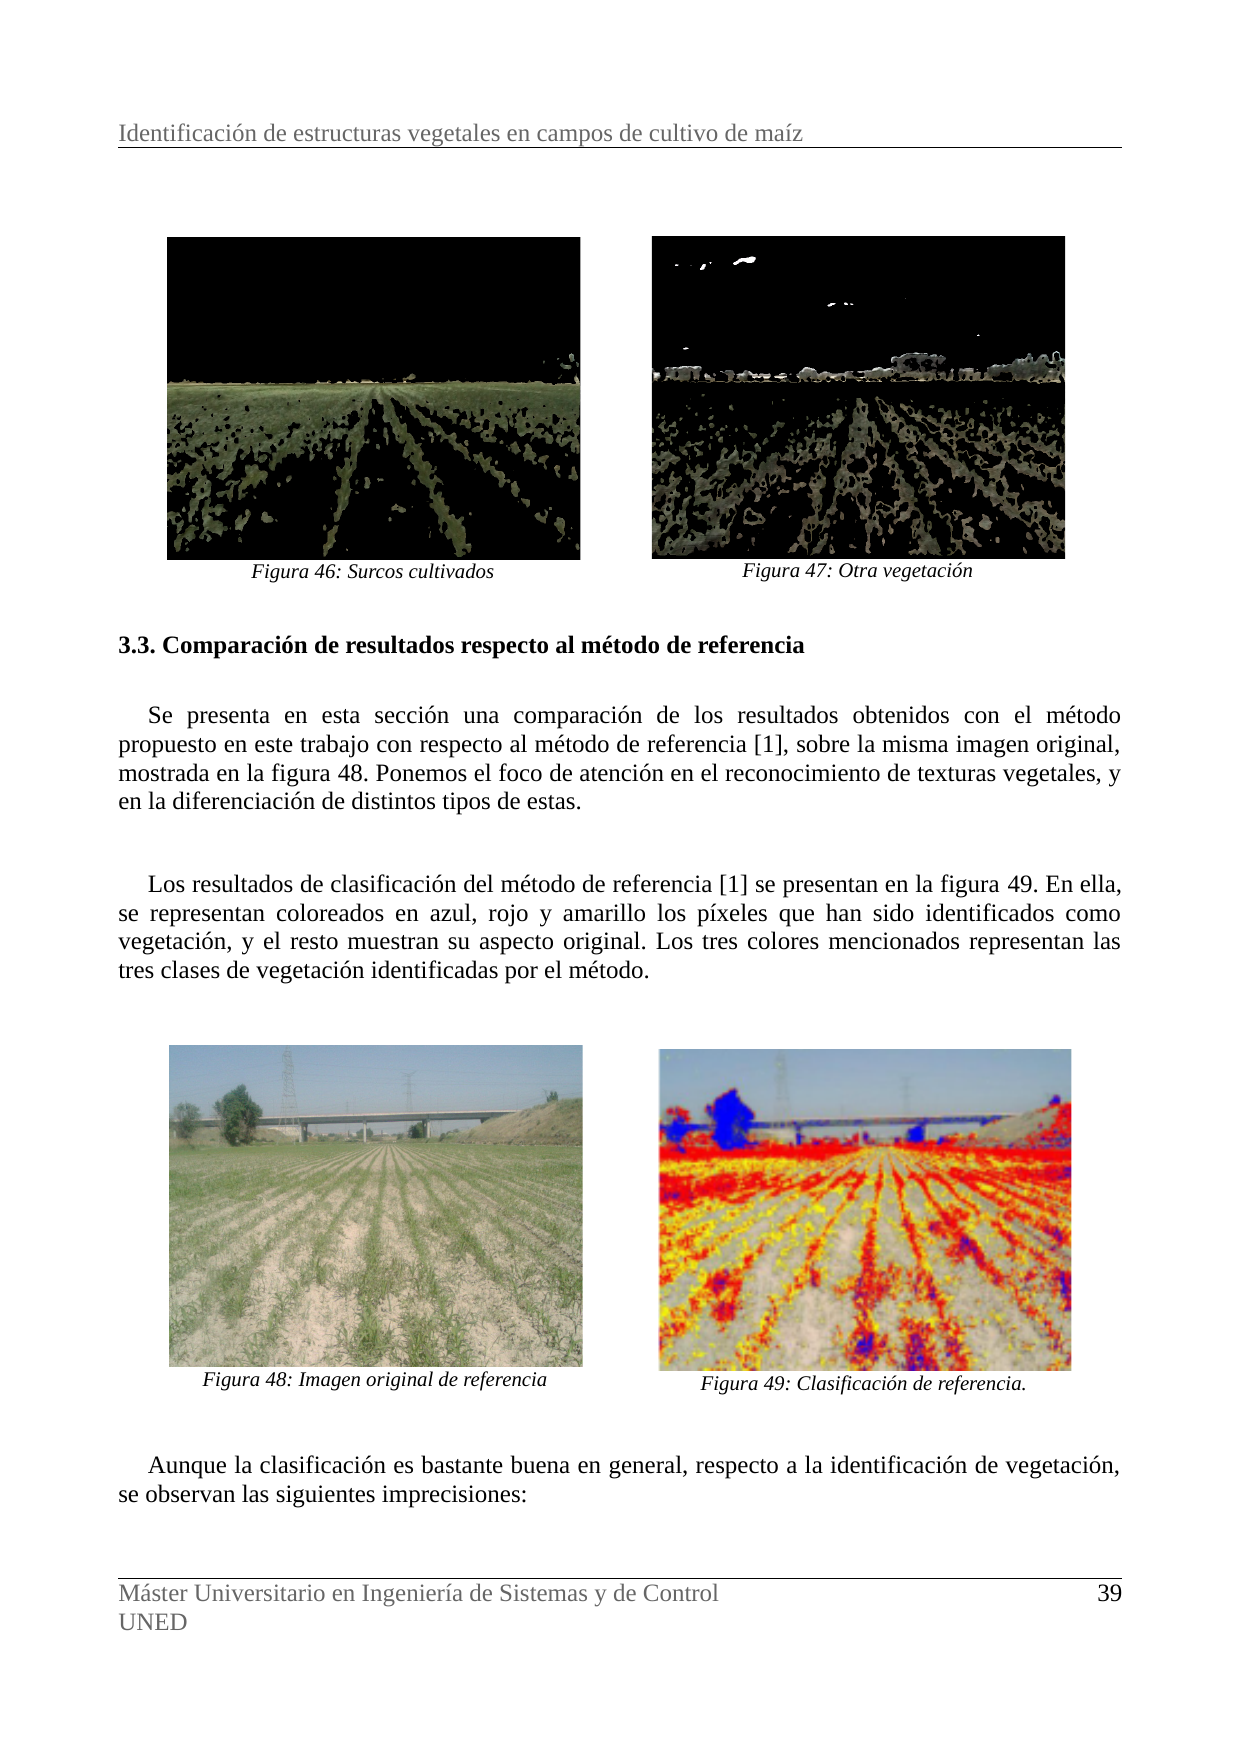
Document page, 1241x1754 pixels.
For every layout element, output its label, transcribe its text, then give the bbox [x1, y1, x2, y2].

text Se presenta en esta sección una comparación de los resultados obtenidos con el método propuesto en este trabajo con respecto al método de referencia [1], sobre la misma imagen original, mostrada en la figura 48. Ponemos el foco de atención en el reconocimiento de texturas vegetales, y en la diferenciación de distintos tipos de estas. [118, 700, 1122, 815]
subtitle 3.3. Comparación de resultados respecto al método de referencia [118, 630, 1122, 659]
text Los resultados de clasificación del método de referencia [1] se presentan en la figura 49. En ella, se representan coloreados en azul, rojo y amarillo los píxeles que han sido identificados como vegetación, y el resto muestran su aspecto original. Los tres colores mencionados representan las tres clases de vegetación identificadas por el método. [118, 869, 1122, 984]
picture [169, 1045, 583, 1367]
picture [167, 237, 581, 560]
text Figura 47: Otra vegetación [652, 559, 1065, 582]
text Figura 46: Surcos cultivados [167, 560, 580, 583]
picture [651, 236, 1066, 559]
text Figura 48: Imagen original de referencia [169, 1367, 582, 1391]
text Figura 49: Clasificación de referencia. [658, 1371, 1071, 1395]
text [167, 227, 580, 237]
picture [658, 1049, 1072, 1371]
text Aunque la clasificación es bastante buena en general, respecto a la identificación de vegetación, se observan las siguientes imprecisiones: [118, 1450, 1122, 1508]
